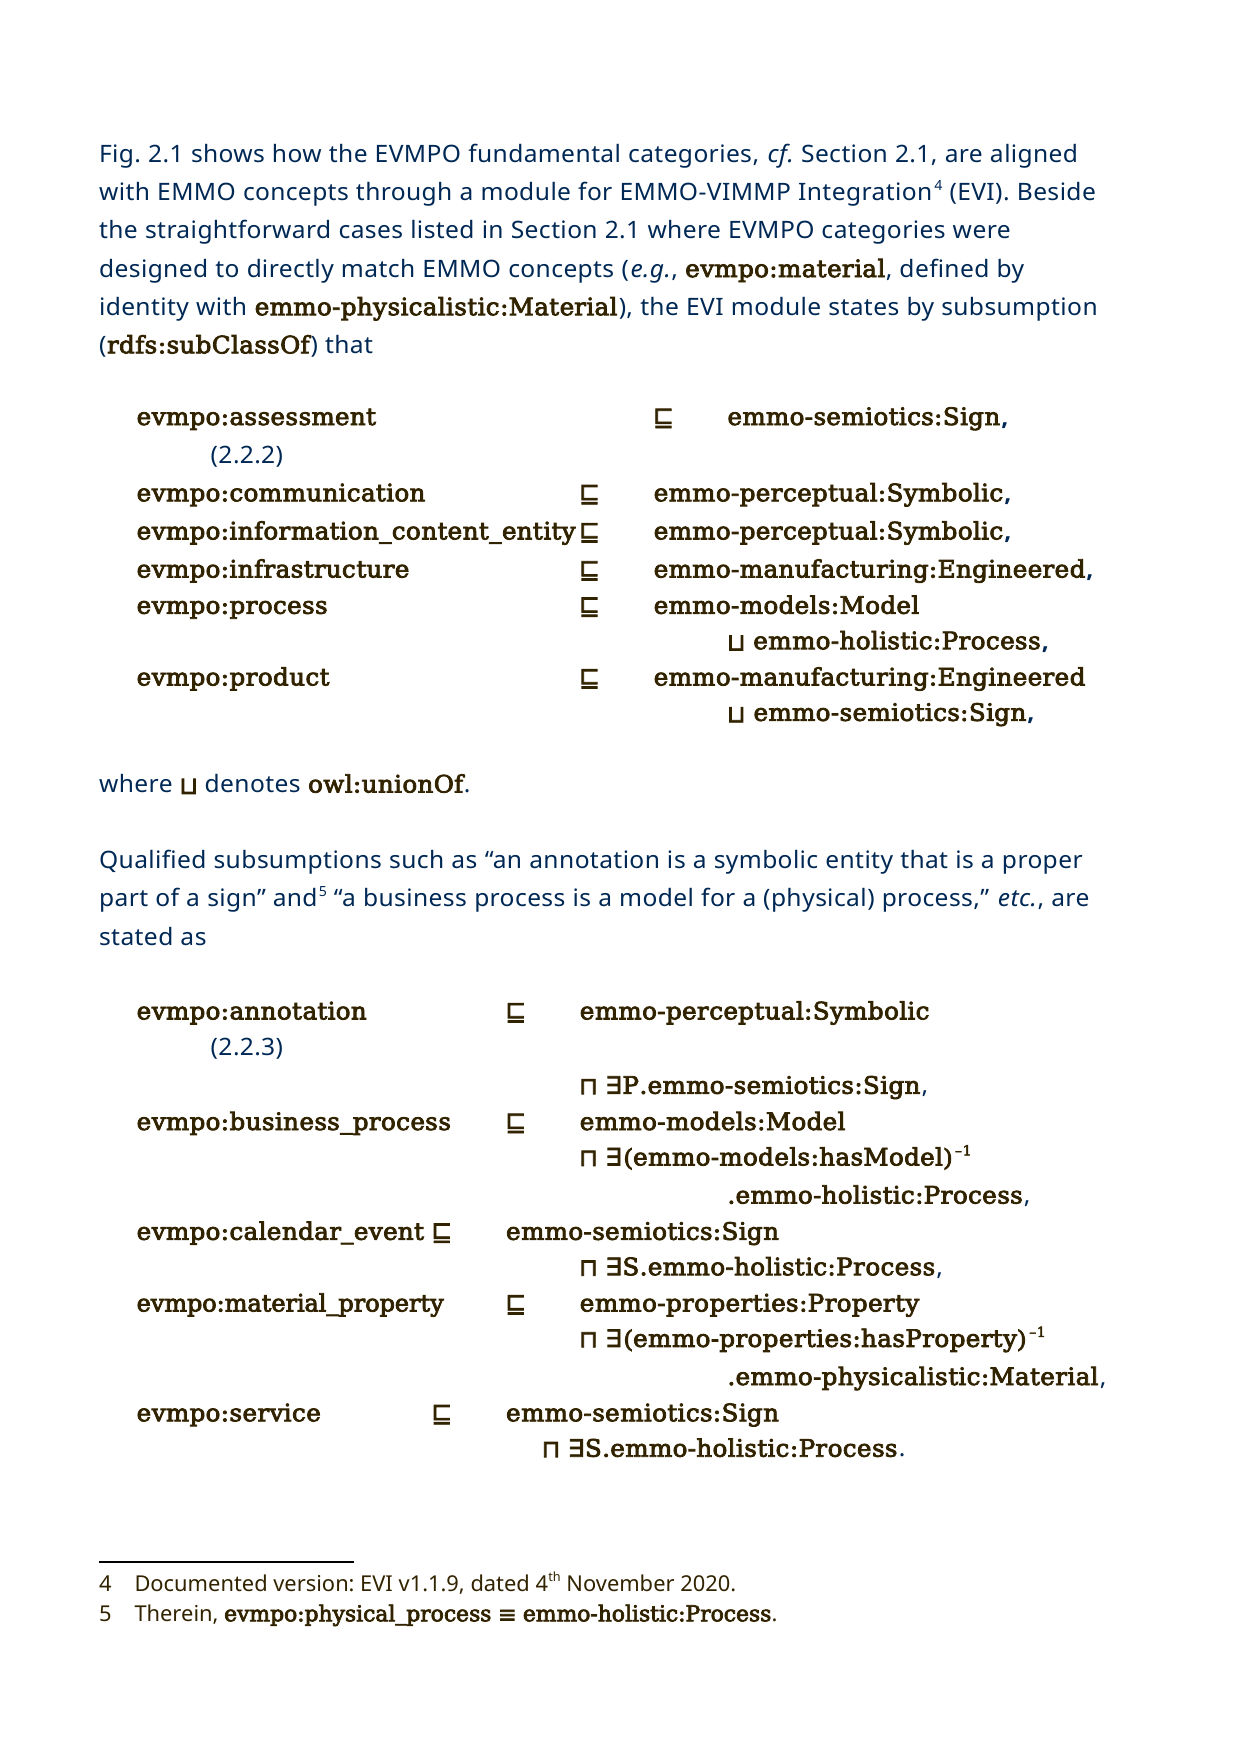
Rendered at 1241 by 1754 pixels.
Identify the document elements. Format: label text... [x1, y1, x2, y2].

text ⊓ ∃(emmo-models:hasModel)–1 [136, 1140, 1114, 1172]
text evmpo:business_process ⊑ emmo-models:Model [136, 1106, 1114, 1135]
text evmpo:information_content_entity ⊑ emmo-perceptual:Symbolic, [136, 514, 1114, 546]
text ⊓ ∃S.emmo-holistic:Process, [136, 1249, 1114, 1282]
text Documented version: EVI v1.1.9, dated 4th November 2020. [99, 1568, 1114, 1598]
text Therein, evmpo:physical_process ≡ emmo-holistic:Process. [99, 1598, 1114, 1627]
text Qualified subsumptions such as “an annotation is a symbolic entity that is a proper part of a sign” and “a business process is a model for a (physical) process,” etc., are stated as [99, 843, 1114, 952]
text evmpo:annotation ⊑ emmo-perceptual:Symbolic (2.2.3) [136, 996, 1114, 1062]
text ⊓ ∃P.emmo-semiotics:Sign, [136, 1068, 1114, 1101]
text evmpo:product ⊑ emmo-manufacturing:Engineered [136, 662, 1114, 690]
text .emmo-holistic:Process, [136, 1178, 1114, 1210]
text evmpo:communication ⊑ emmo-perceptual:Symbolic, [136, 476, 1114, 508]
text evmpo:infrastructure ⊑ emmo-manufacturing:Engineered, [136, 552, 1114, 584]
text ⊓ ∃(emmo-properties:hasProperty)–1 [136, 1321, 1114, 1354]
text evmpo:assessment ⊑ emmo-semiotics:Sign, (2.2.2) [136, 399, 1114, 470]
text Fig. 2.1 shows how the EVMPO fundamental categories, cf. Section 2.1, are aligned with EMMO concepts through a module for EMMO-VIMMP Integration (EVI). Beside the straightforward cases listed in Section 2.1 where EVMPO categories were designed to directly match EMMO concepts (e.g., evmpo:material, defined by identity with emmo-physicalistic:Material), the EVI module states by subsumption (rdfs:subClassOf) that [99, 137, 1114, 360]
text evmpo:service ⊑ emmo-semiotics:Sign [136, 1397, 1114, 1426]
text ⊔ emmo-holistic:Process, [136, 623, 1114, 656]
text evmpo:calendar_event ⊑ emmo-semiotics:Sign [136, 1216, 1114, 1245]
text ⊔ emmo-semiotics:Sign, [136, 695, 1114, 728]
text ⊓ ∃S.emmo-holistic:Process. [99, 1431, 1114, 1463]
text .emmo-physicalistic:Material, [136, 1359, 1114, 1392]
text evmpo:process ⊑ emmo-models:Model [136, 590, 1114, 619]
text evmpo:material_property ⊑ emmo-properties:Property [136, 1288, 1114, 1316]
text where ⊔ denotes owl:unionOf. [99, 767, 1114, 799]
